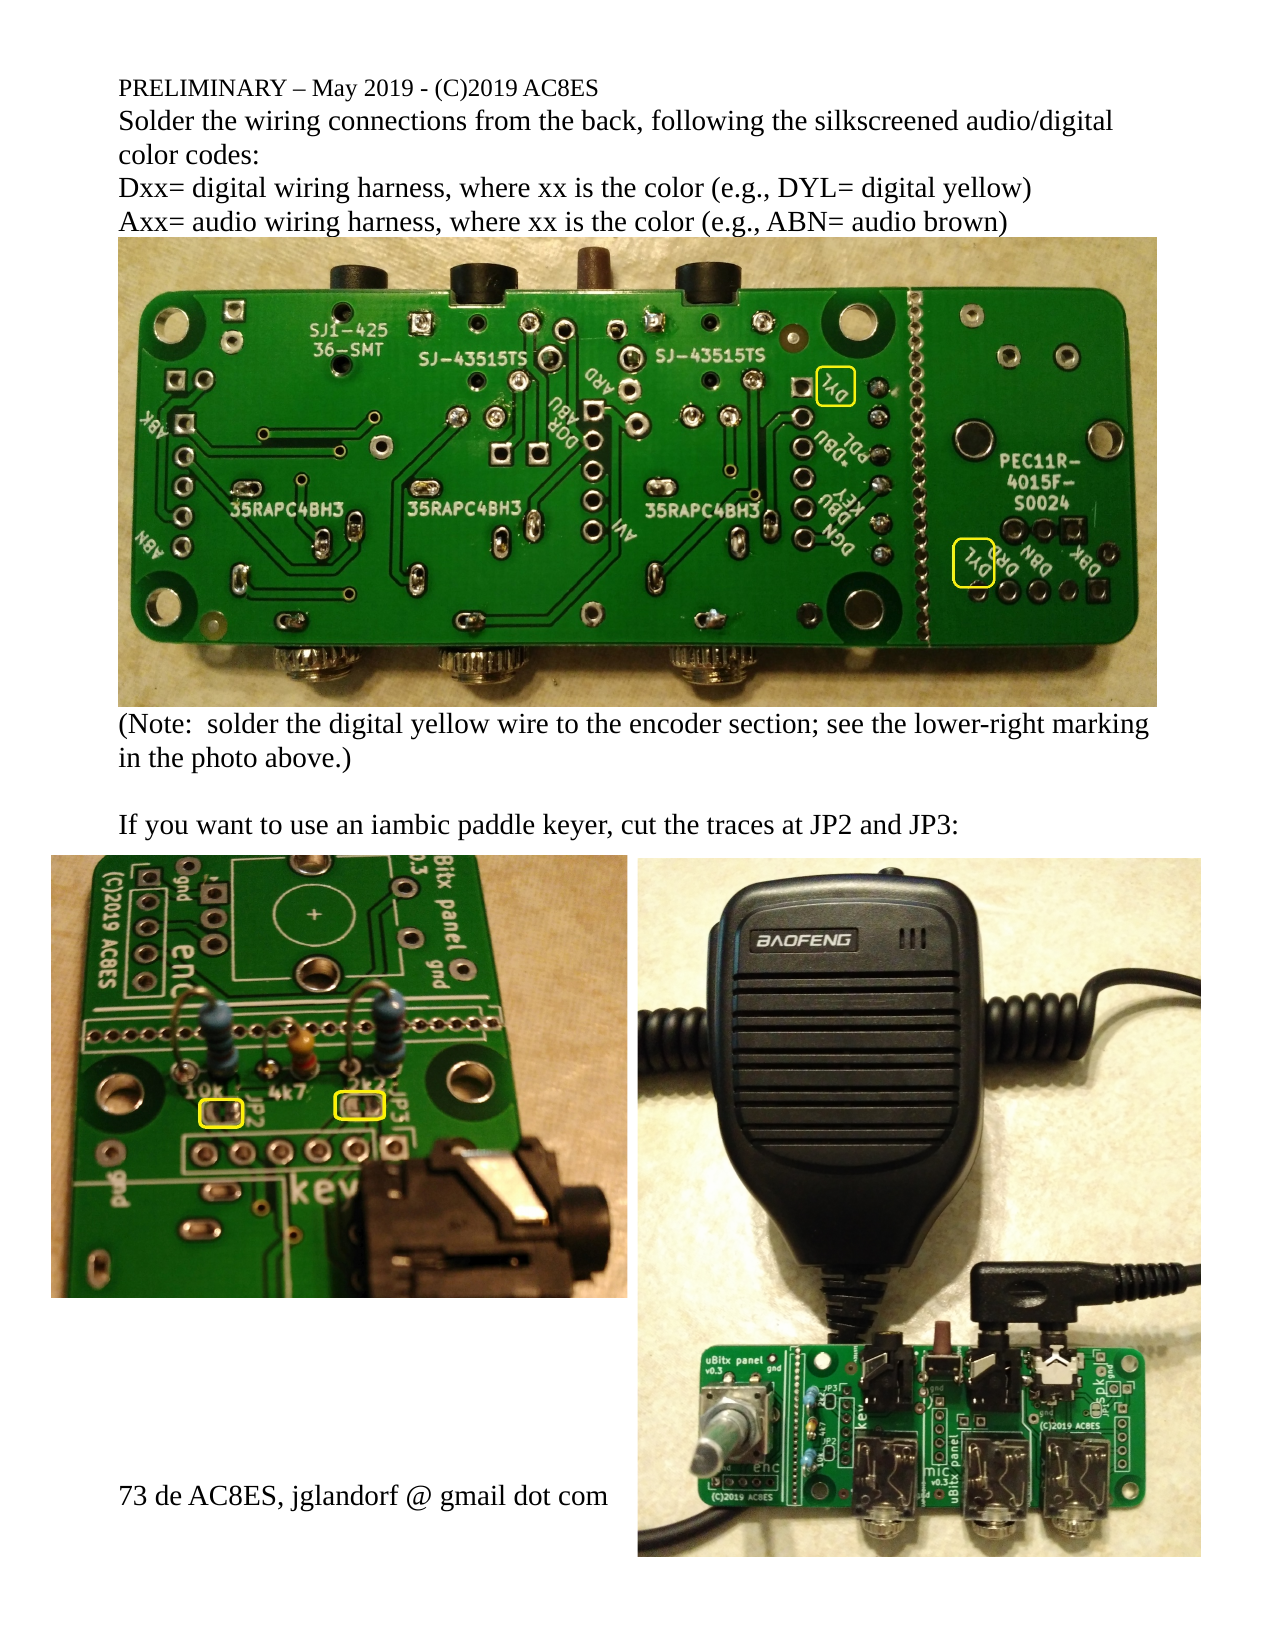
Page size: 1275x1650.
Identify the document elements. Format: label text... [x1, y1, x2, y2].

picture [118, 237, 1157, 707]
text Solder the wiring connections from the back, following the silkscreened audio/digital color codes: Dxx= digital wiring harness, where xx is the color (e.g., DYL= digital yellow) Axx= audio wiring harness, where xx is the color (e.g., ABN= audio brown) [118, 103, 1157, 237]
picture [637, 858, 1201, 1557]
text 73 de AC8ES, jglandorf @ gmail dot com [118, 1478, 637, 1512]
picture [51, 855, 628, 1298]
text (Note: solder the digital yellow wire to the encoder section; see the lower-right marking in the photo above.) If you want to use an iambic paddle keyer, cut the traces at JP2 and JP3: [118, 707, 1157, 841]
